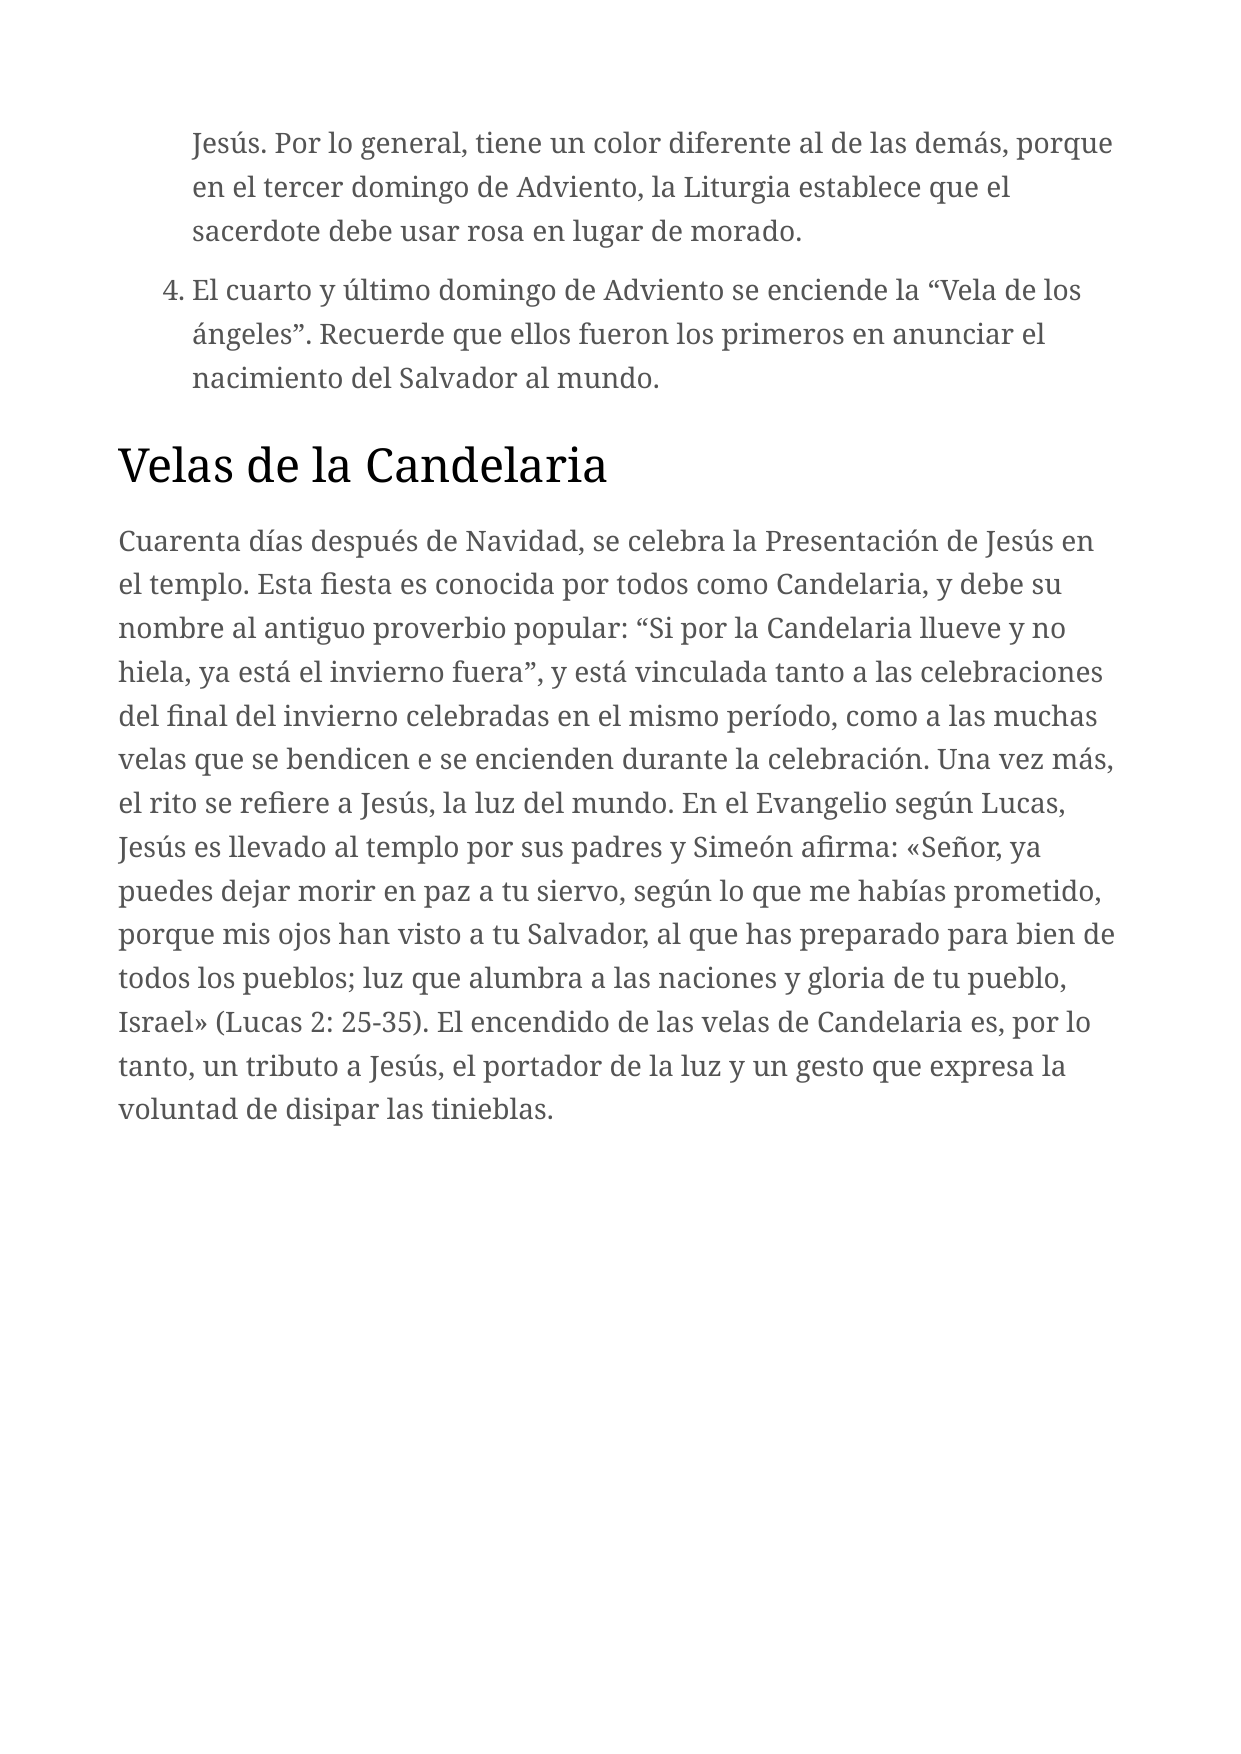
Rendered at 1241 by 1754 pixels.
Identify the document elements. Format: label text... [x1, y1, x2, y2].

text Cuarenta días después de Navidad, se celebra la Presentación de Jesús en el templo. Esta fiesta es conocida por todos como Candelaria, y debe su nombre al antiguo proverbio popular: “Si por la Candelaria llueve y no hiela, ya está el invierno fuera”, y está vinculada tanto a las celebraciones del final del invierno celebradas en el mismo período, como a las muchas velas que se bendicen e se encienden durante la celebración. Una vez más, el rito se refiere a Jesús, la luz del mundo. En el Evangelio según Lucas, Jesús es llevado al templo por sus padres y Simeón afirma: «Señor, ya puedes dejar morir en paz a tu siervo, según lo que me habías prometido, porque mis ojos han visto a tu Salvador, al que has preparado para bien de todos los pueblos; luz que alumbra a las naciones y gloria de tu pueblo, Israel» (Lucas 2: 25-35). El encendido de las velas de Candelaria es, por lo tanto, un tributo a Jesús, el portador de la luz y un gesto que expresa la voluntad de disipar las tinieblas. [118, 515, 1122, 1128]
list El cuarto y último domingo de Adviento se enciende la “Vela de los ángeles”. Recuerde que ellos fueron los primeros en anunciar el nacimiento del Salvador al mundo. [162, 265, 1122, 396]
list Jesús. Por lo general, tiene un color diferente al de las demás, porque en el tercer domingo de Adviento, la Liturgia establece que el sacerdote debe usar rosa en lugar de morado. [162, 118, 1122, 249]
subtitle Velas de la Candelaria [118, 433, 1122, 497]
